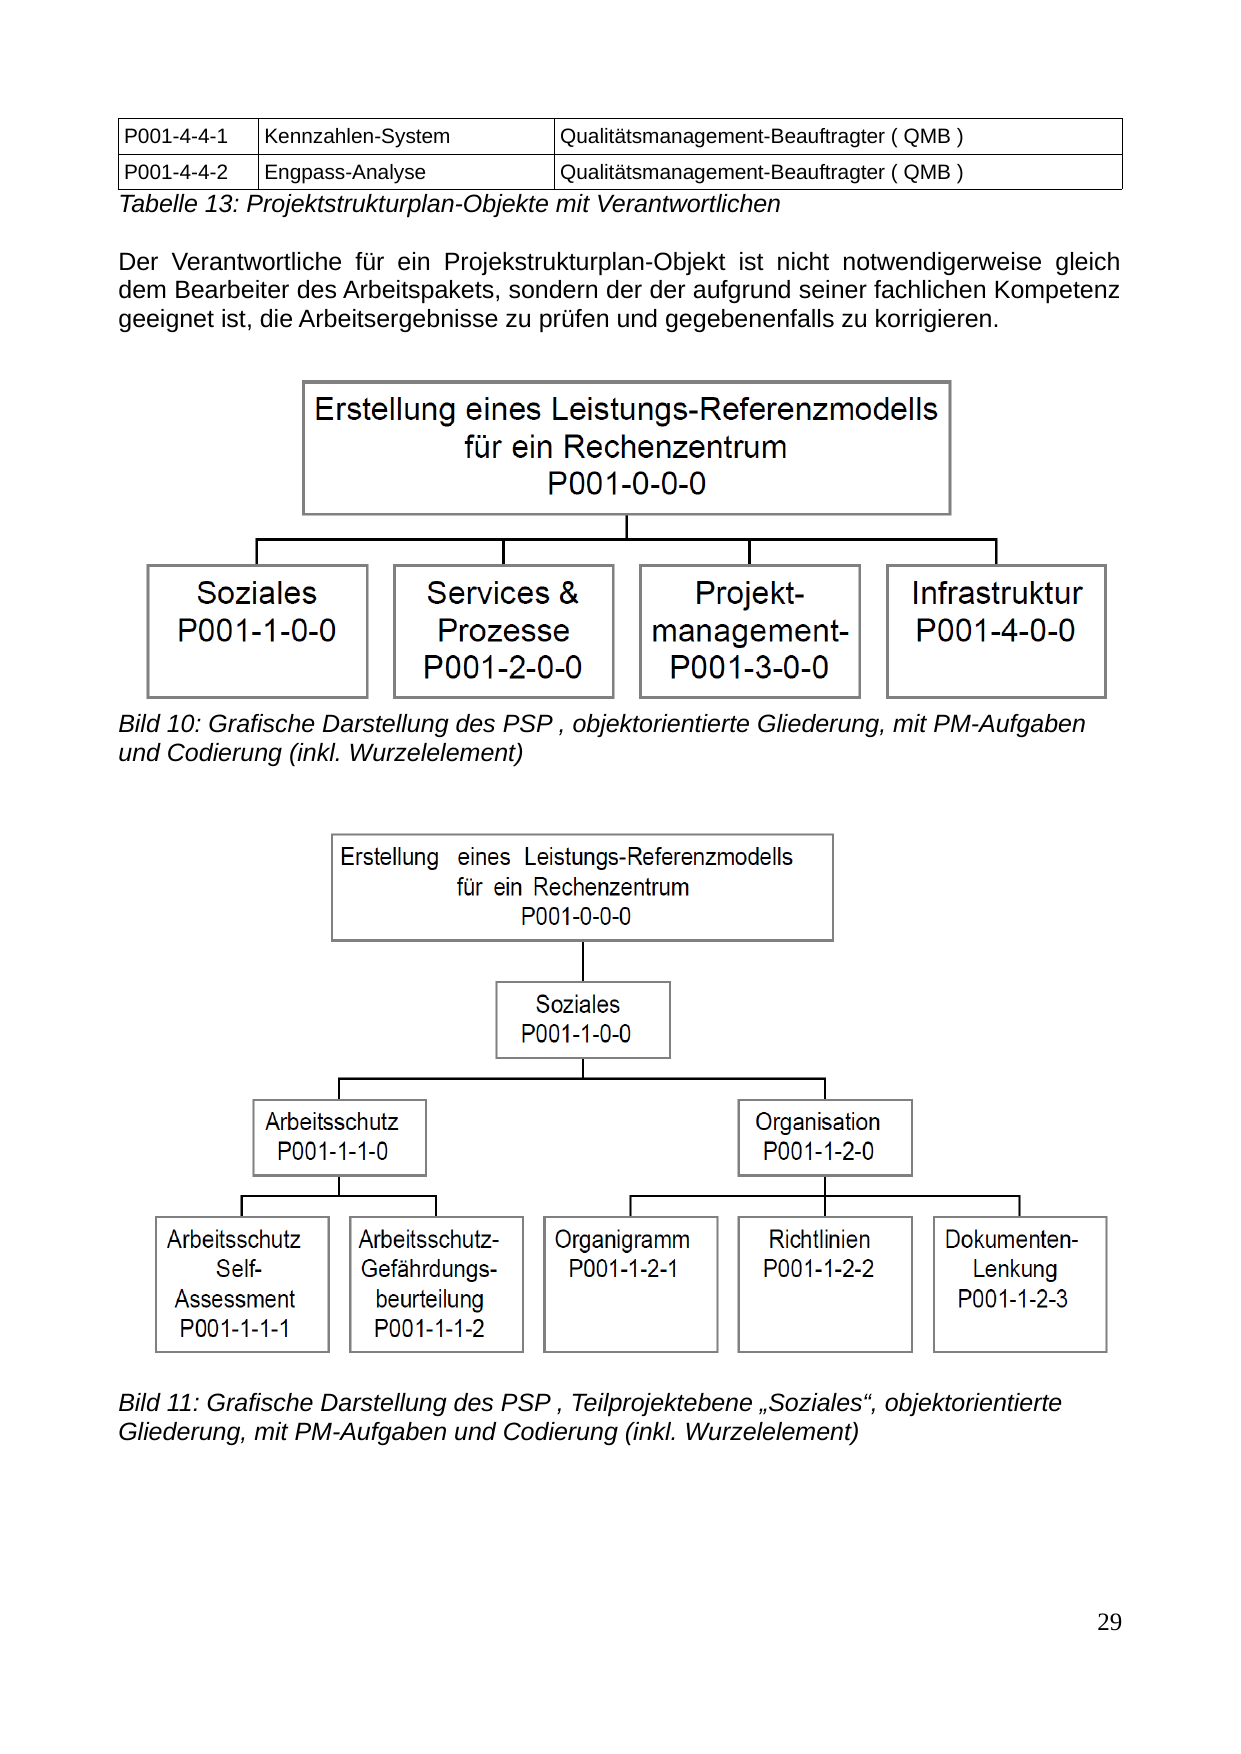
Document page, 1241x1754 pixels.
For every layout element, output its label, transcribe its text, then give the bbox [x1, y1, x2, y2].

table_cell P001-4-4-2 [119, 155, 258, 189]
table_cell Engpass-Analyse [259, 155, 554, 189]
text Der Verantwortliche für ein Projekstrukturplan-Objekt ist nicht notwendigerweise gleich dem Bearbeiter des Arbeitspakets, sondern der der aufgrund seiner fachlichen Kompetenz geeignet ist, die Arbeitsergebnisse zu prüfen und gegebenenfalls zu korrigieren. [118, 247, 1122, 333]
table_cell Qualitätsmanagement-Beauftragter ( QMB ) [555, 155, 1122, 189]
picture [118, 361, 1122, 710]
text Tabelle 13: Projektstrukturplan-Objekte mit Verantwortlichen [118, 190, 1122, 218]
table_cell Qualitätsmanagement-Beauftragter ( QMB ) [555, 119, 1122, 154]
table_cell Kennzahlen-System [259, 119, 554, 154]
picture [118, 824, 1122, 1360]
table_cell P001-4-4-1 [119, 119, 258, 154]
text Bild 11: Grafische Darstellung des PSP , Teilprojektebene „Soziales“, objektorientierte Gliederung, mit PM-Aufgaben und Codierung (inkl. Wurzelelement) [118, 1388, 1122, 1445]
text Bild 10: Grafische Darstellung des PSP , objektorientierte Gliederung, mit PM-Aufgaben und Codierung (inkl. Wurzelelement) [118, 710, 1122, 767]
